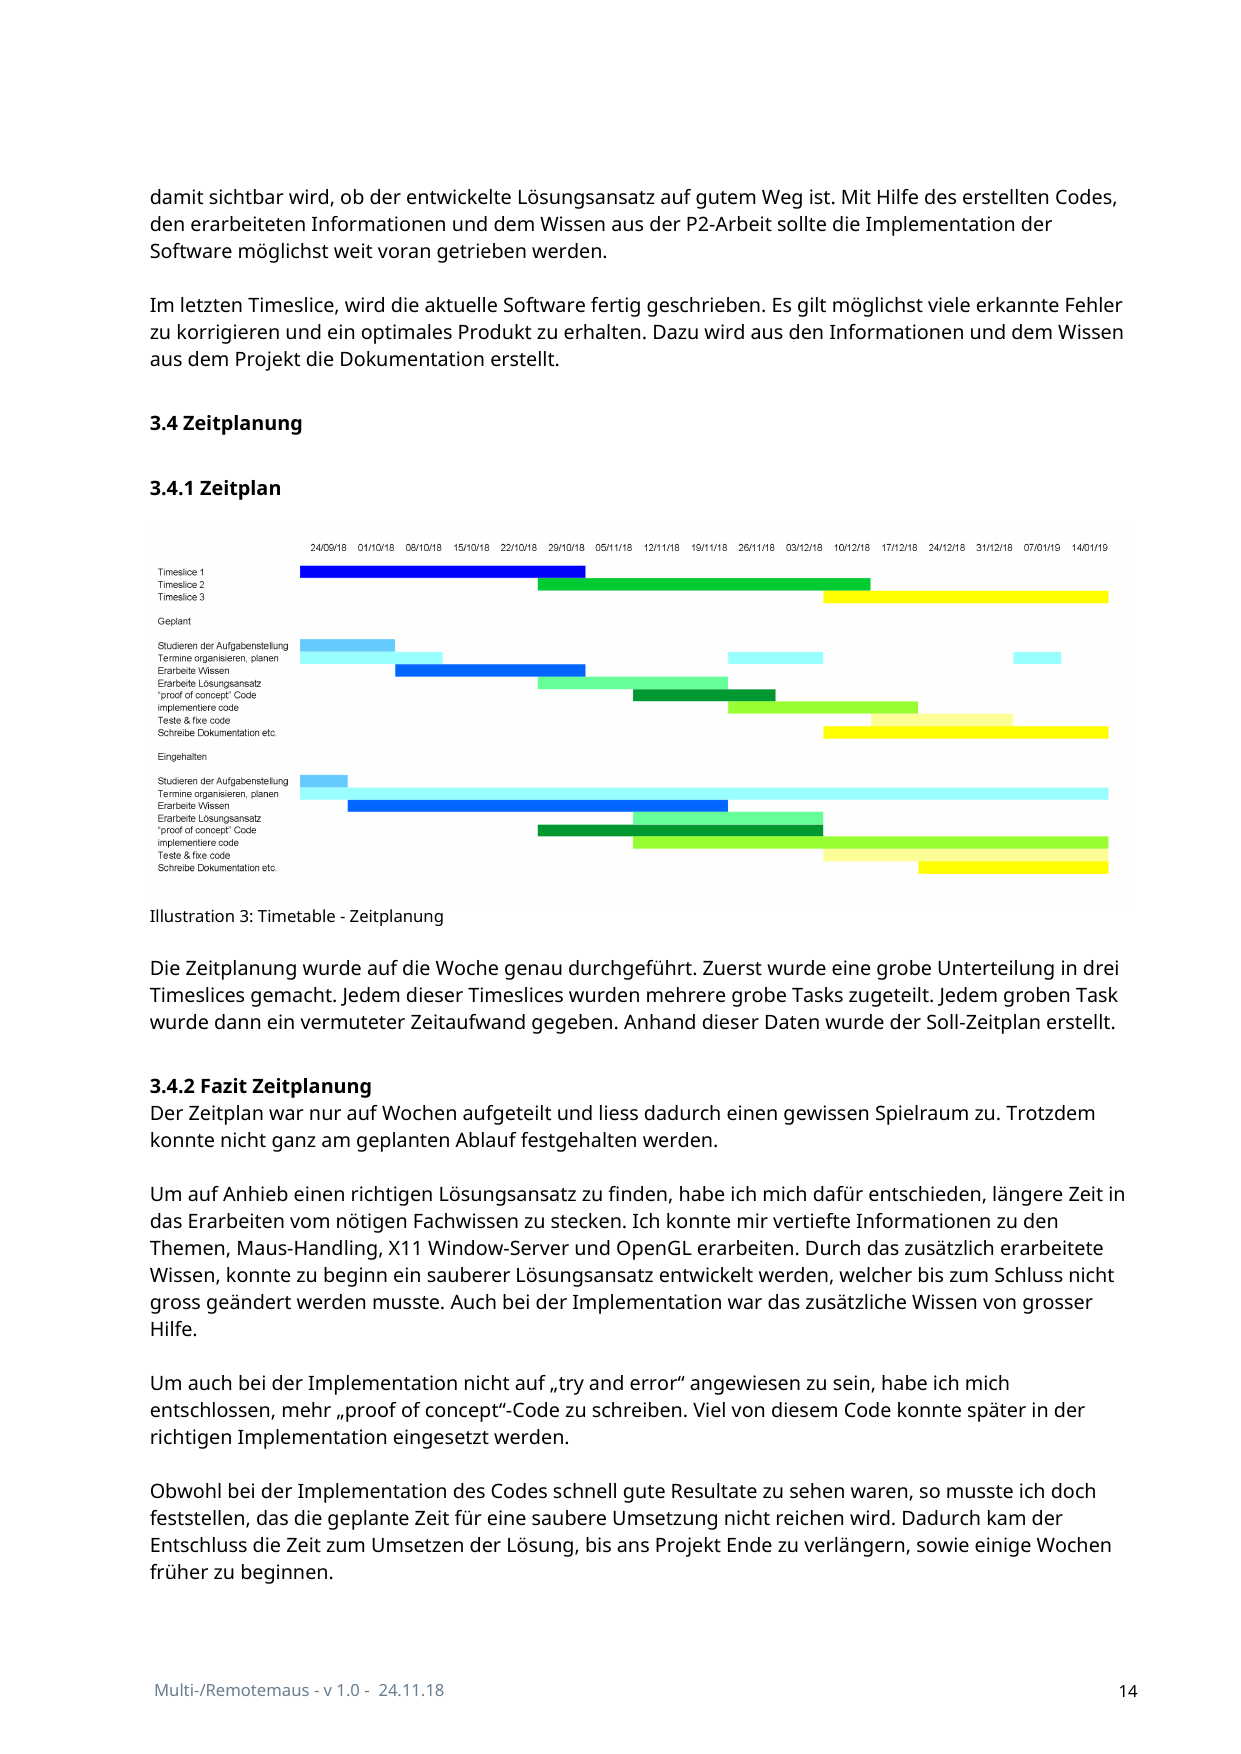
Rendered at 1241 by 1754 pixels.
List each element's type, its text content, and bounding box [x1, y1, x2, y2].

text Um auch bei der Implementation nicht auf „try and error“ angewiesen zu sein, habe ich mich entschlossen, mehr „proof of concept“-Code zu schreiben. Viel von diesem Code konnte später in der richtigen Implementation eingesetzt werden. [149, 1369, 1136, 1450]
text Um auf Anhieb einen richtigen Lösungsansatz zu finden, habe ich mich dafür entschieden, längere Zeit in das Erarbeiten vom nötigen Fachwissen zu stecken. Ich konnte mir vertiefte Informationen zu den Themen, Maus-Handling, X11 Window-Server und OpenGL erarbeiten. Durch das zusätzlich erarbeitete Wissen, konnte zu beginn ein sauberer Lösungsansatz entwickelt werden, welcher bis zum Schluss nicht gross geändert werden musste. Auch bei der Implementation war das zusätzliche Wissen von grosser Hilfe. [149, 1181, 1136, 1342]
text Obwohl bei der Implementation des Codes schnell gute Resultate zu sehen waren, so musste ich doch feststellen, das die geplante Zeit für eine saubere Umsetzung nicht reichen wird. Dadurch kam der Entschluss die Zeit zum Umsetzen der Lösung, bis ans Projekt Ende zu verlängern, sowie einige Wochen früher zu beginnen. [149, 1477, 1136, 1585]
text Der Zeitplan war nur auf Wochen aufgeteilt und liess dadurch einen gewissen Spielraum zu. Trotzdem konnte nicht ganz am geplanten Ablauf festgehalten werden. [149, 1100, 1136, 1154]
subtitle Zeitplanung [149, 409, 1136, 436]
text Im letzten Timeslice, wird die aktuelle Software fertig geschrieben. Es gilt möglichst viele erkannte Fehler zu korrigieren und ein optimales Produkt zu erhalten. Dazu wird aus den Informationen und dem Wissen aus dem Projekt die Dokumentation erstellt. [149, 291, 1136, 372]
text Illustration 3: Timetable - Zeitplanung [149, 905, 1136, 927]
text damit sichtbar wird, ob der entwickelte Lösungsansatz auf gutem Weg ist. Mit Hilfe des erstellten Codes, den erarbeiteten Informationen und dem Wissen aus der P2-Arbeit sollte die Implementation der Software möglichst weit voran getrieben werden. [149, 183, 1136, 264]
picture [149, 527, 1136, 905]
text Die Zeitplanung wurde auf die Woche genau durchgeführt. Zuerst wurde eine grobe Unterteilung in drei Timeslices gemacht. Jedem dieser Timeslices wurden mehrere grobe Tasks zugeteilt. Jedem groben Task wurde dann ein vermuteter Zeitaufwand gegeben. Anhand dieser Daten wurde der Soll-Zeitplan erstellt. [149, 954, 1136, 1035]
subtitle Zeitplan [149, 474, 1136, 501]
subtitle Fazit Zeitplanung [149, 1073, 1136, 1100]
